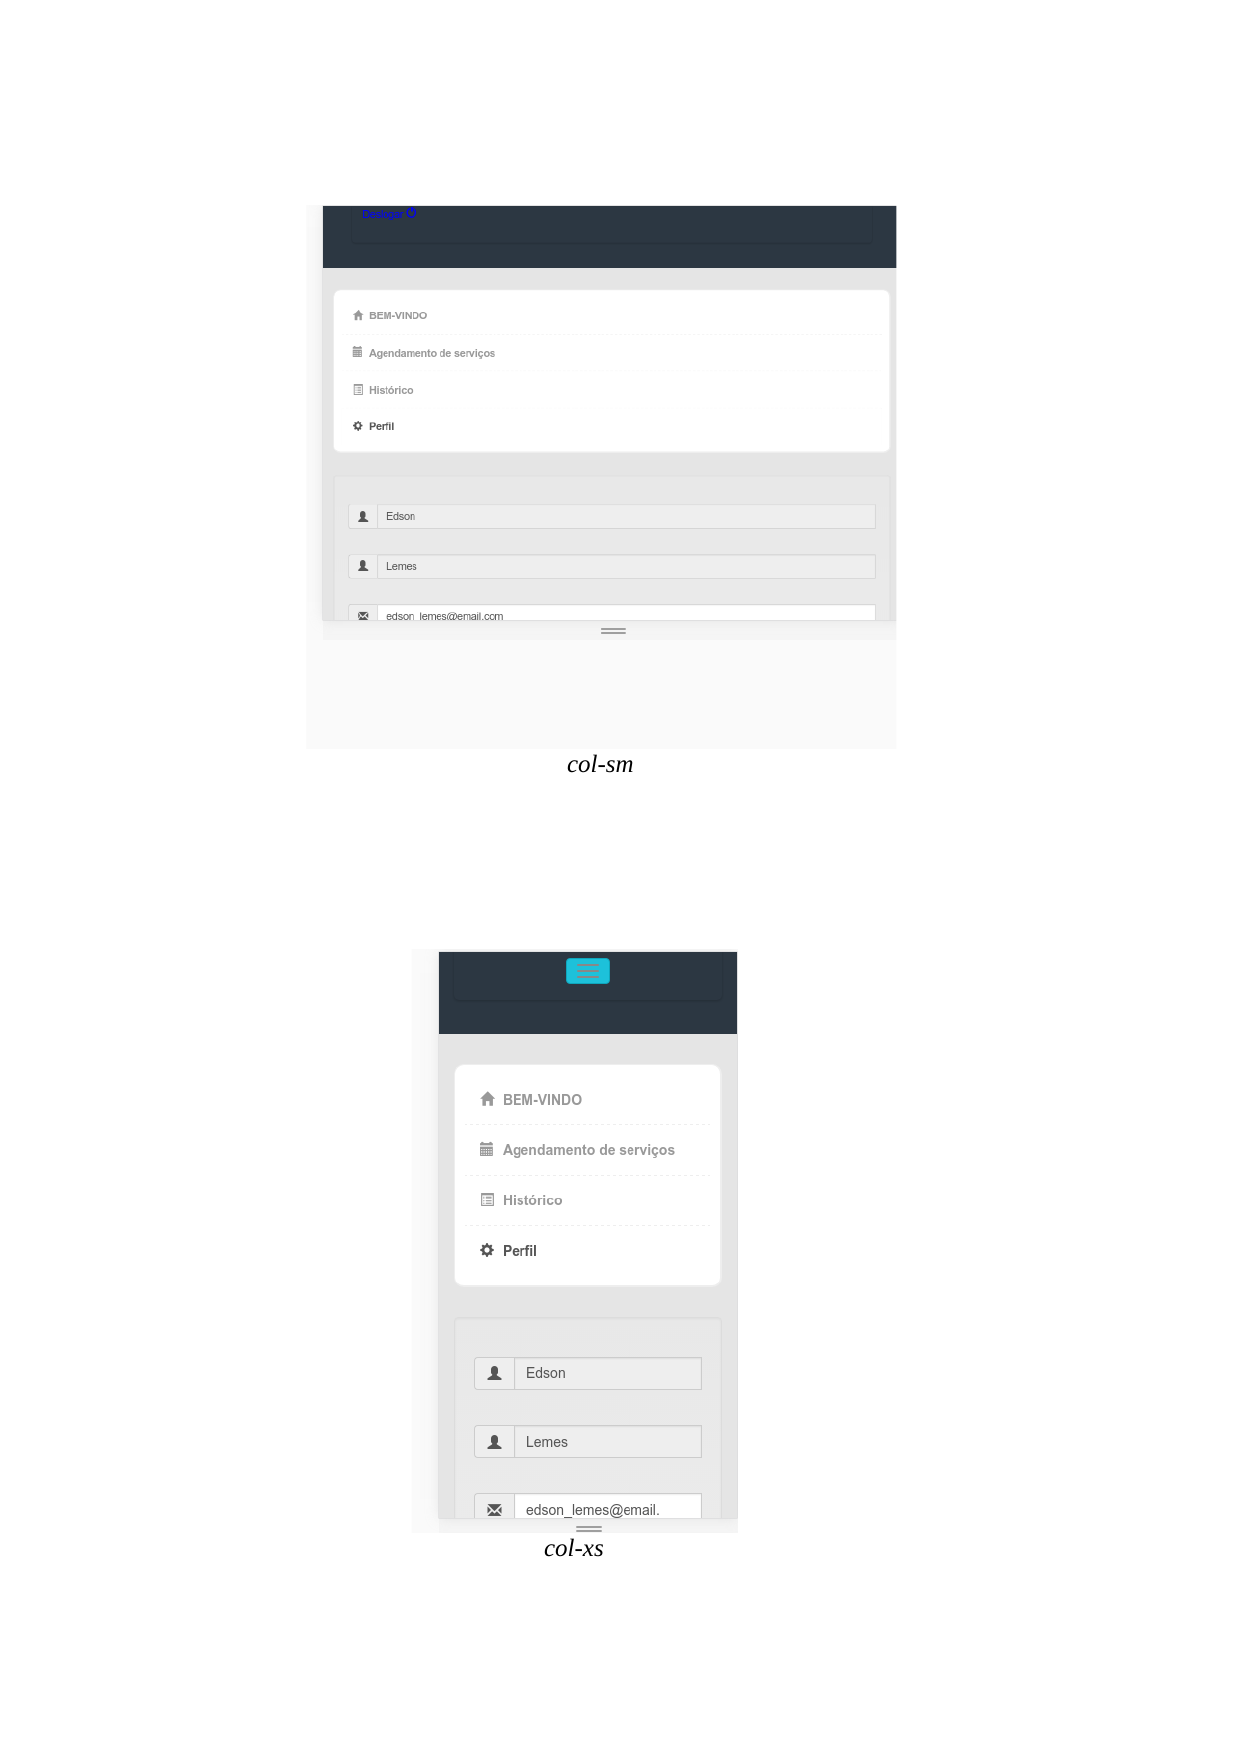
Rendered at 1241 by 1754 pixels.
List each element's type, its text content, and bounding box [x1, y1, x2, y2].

text col-sm [306, 749, 897, 778]
picture [306, 205, 897, 749]
picture [411, 949, 738, 1533]
text col-xs [412, 1533, 738, 1562]
